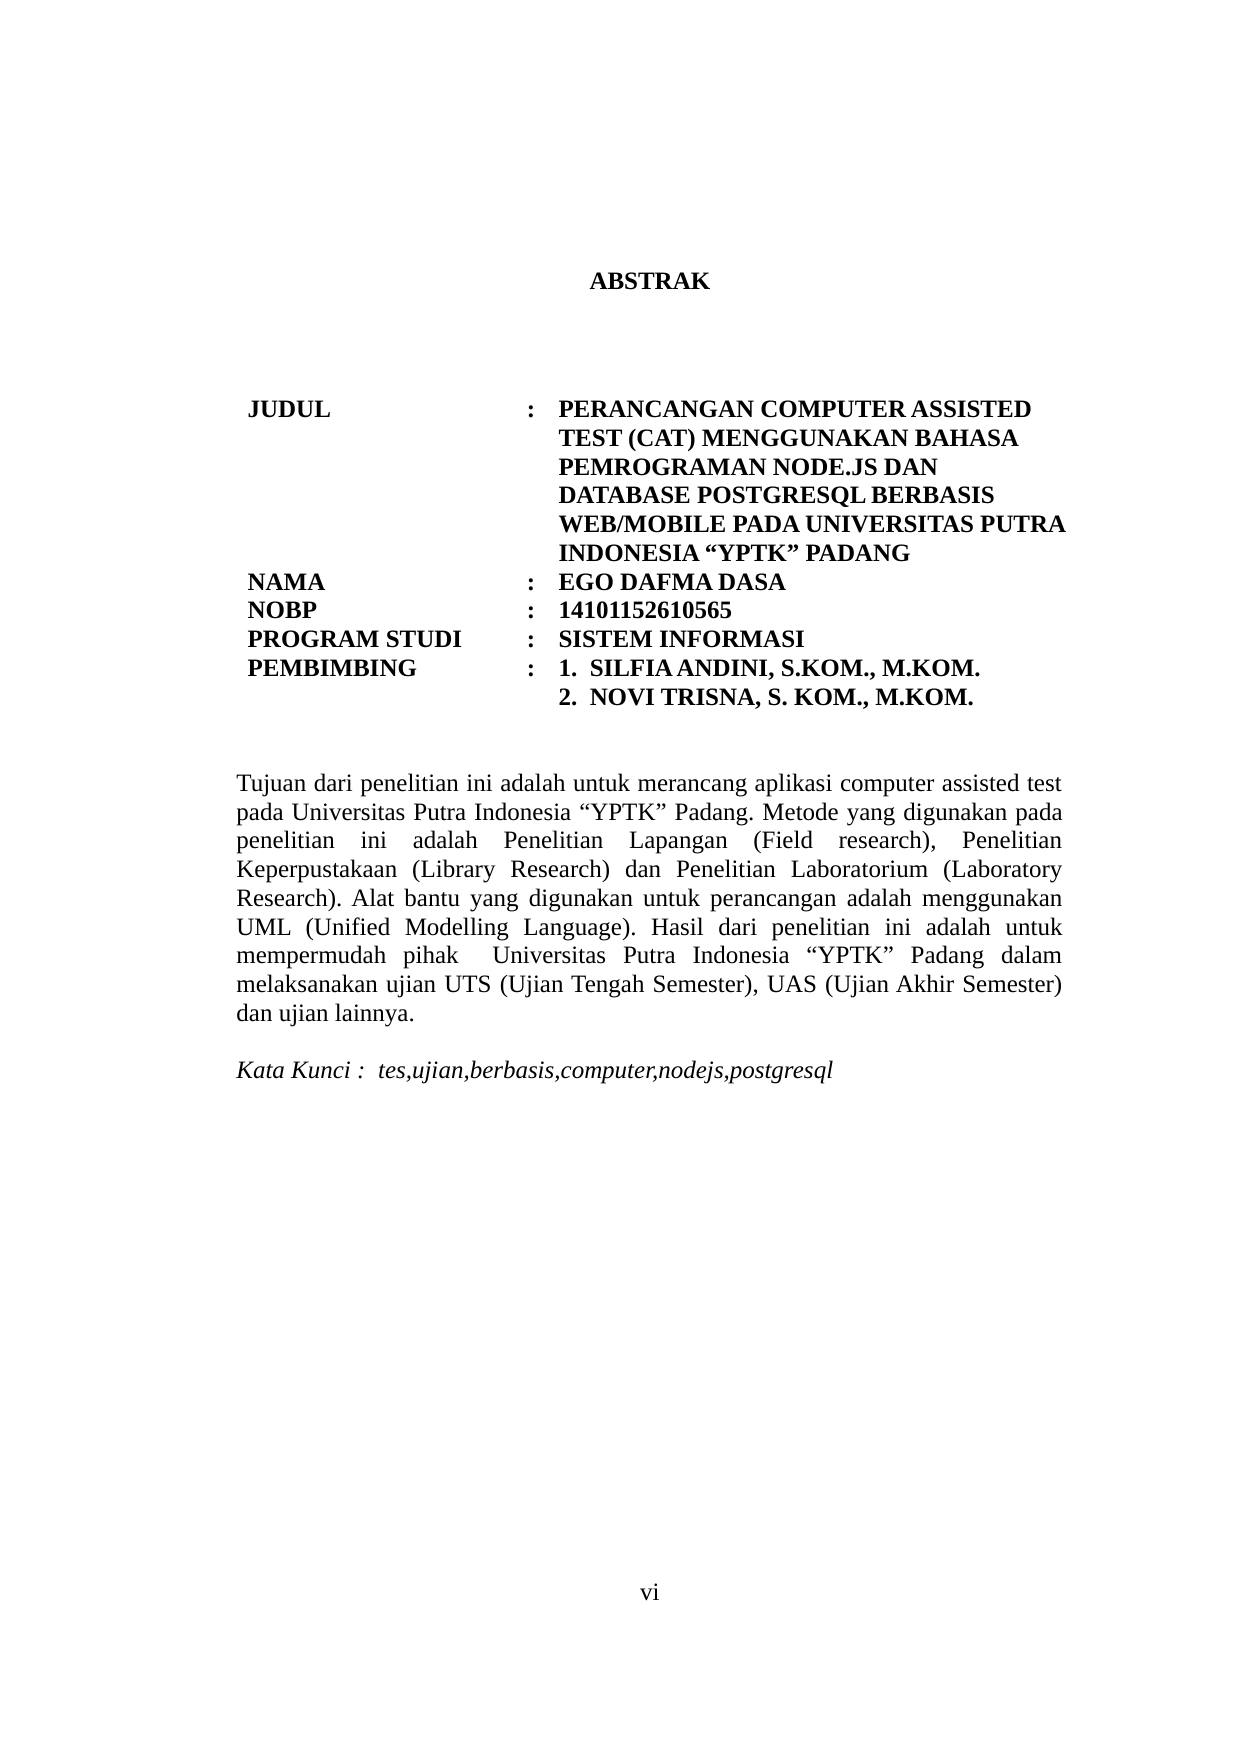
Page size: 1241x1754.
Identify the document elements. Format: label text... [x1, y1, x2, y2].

table_cell : [515, 567, 547, 596]
table_cell 2. NOVI TRISNA, S. KOM., M.KOM. [547, 682, 1080, 739]
table_cell NAMA [236, 567, 515, 596]
table_cell : [515, 653, 547, 682]
table_header : [515, 394, 547, 567]
text ABSTRAK [236, 266, 1063, 294]
table_cell PROGRAM STUDI [236, 624, 515, 653]
table_header PERANCANGAN COMPUTER ASSISTED TEST (CAT) MENGGUNAKAN BAHASA PEMROGRAMAN NODE.JS DAN DATABASE POSTGRESQL BERBASIS WEB/MOBILE PADA UNIVERSITAS PUTRA INDONESIA “YPTK” PADANG [547, 394, 1080, 567]
table_cell 14101152610565 [547, 596, 1080, 624]
table_cell [236, 682, 515, 739]
table_cell NOBP [236, 596, 515, 624]
table_cell [515, 682, 547, 739]
table_cell : [515, 596, 547, 624]
text Tujuan dari penelitian ini adalah untuk merancang aplikasi computer assisted test pada Universitas Putra Indonesia “YPTK” Padang. Metode yang digunakan pada penelitian ini adalah Penelitian Lapangan (Field research), Penelitian Keperpustakaan (Library Research) dan Penelitian Laboratorium (Laboratory Research). Alat bantu yang digunakan untuk perancangan adalah menggunakan UML (Unified Modelling Language). Hasil dari penelitian ini adalah untuk mempermudah pihak Universitas Putra Indonesia “YPTK” Padang dalam melaksanakan ujian UTS (Ujian Tengah Semester), UAS (Ujian Akhir Semester) dan ujian lainnya. [236, 768, 1063, 1027]
table_cell 1. SILFIA ANDINI, S.KOM., M.KOM. [547, 653, 1080, 682]
table_cell : [515, 624, 547, 653]
table_header JUDUL [236, 394, 515, 567]
table_cell SISTEM INFORMASI [547, 624, 1080, 653]
text Kata Kunci : tes,ujian,berbasis,computer,nodejs,postgresql [236, 1056, 1063, 1084]
table_cell PEMBIMBING [236, 653, 515, 682]
table_cell EGO DAFMA DASA [547, 567, 1080, 596]
